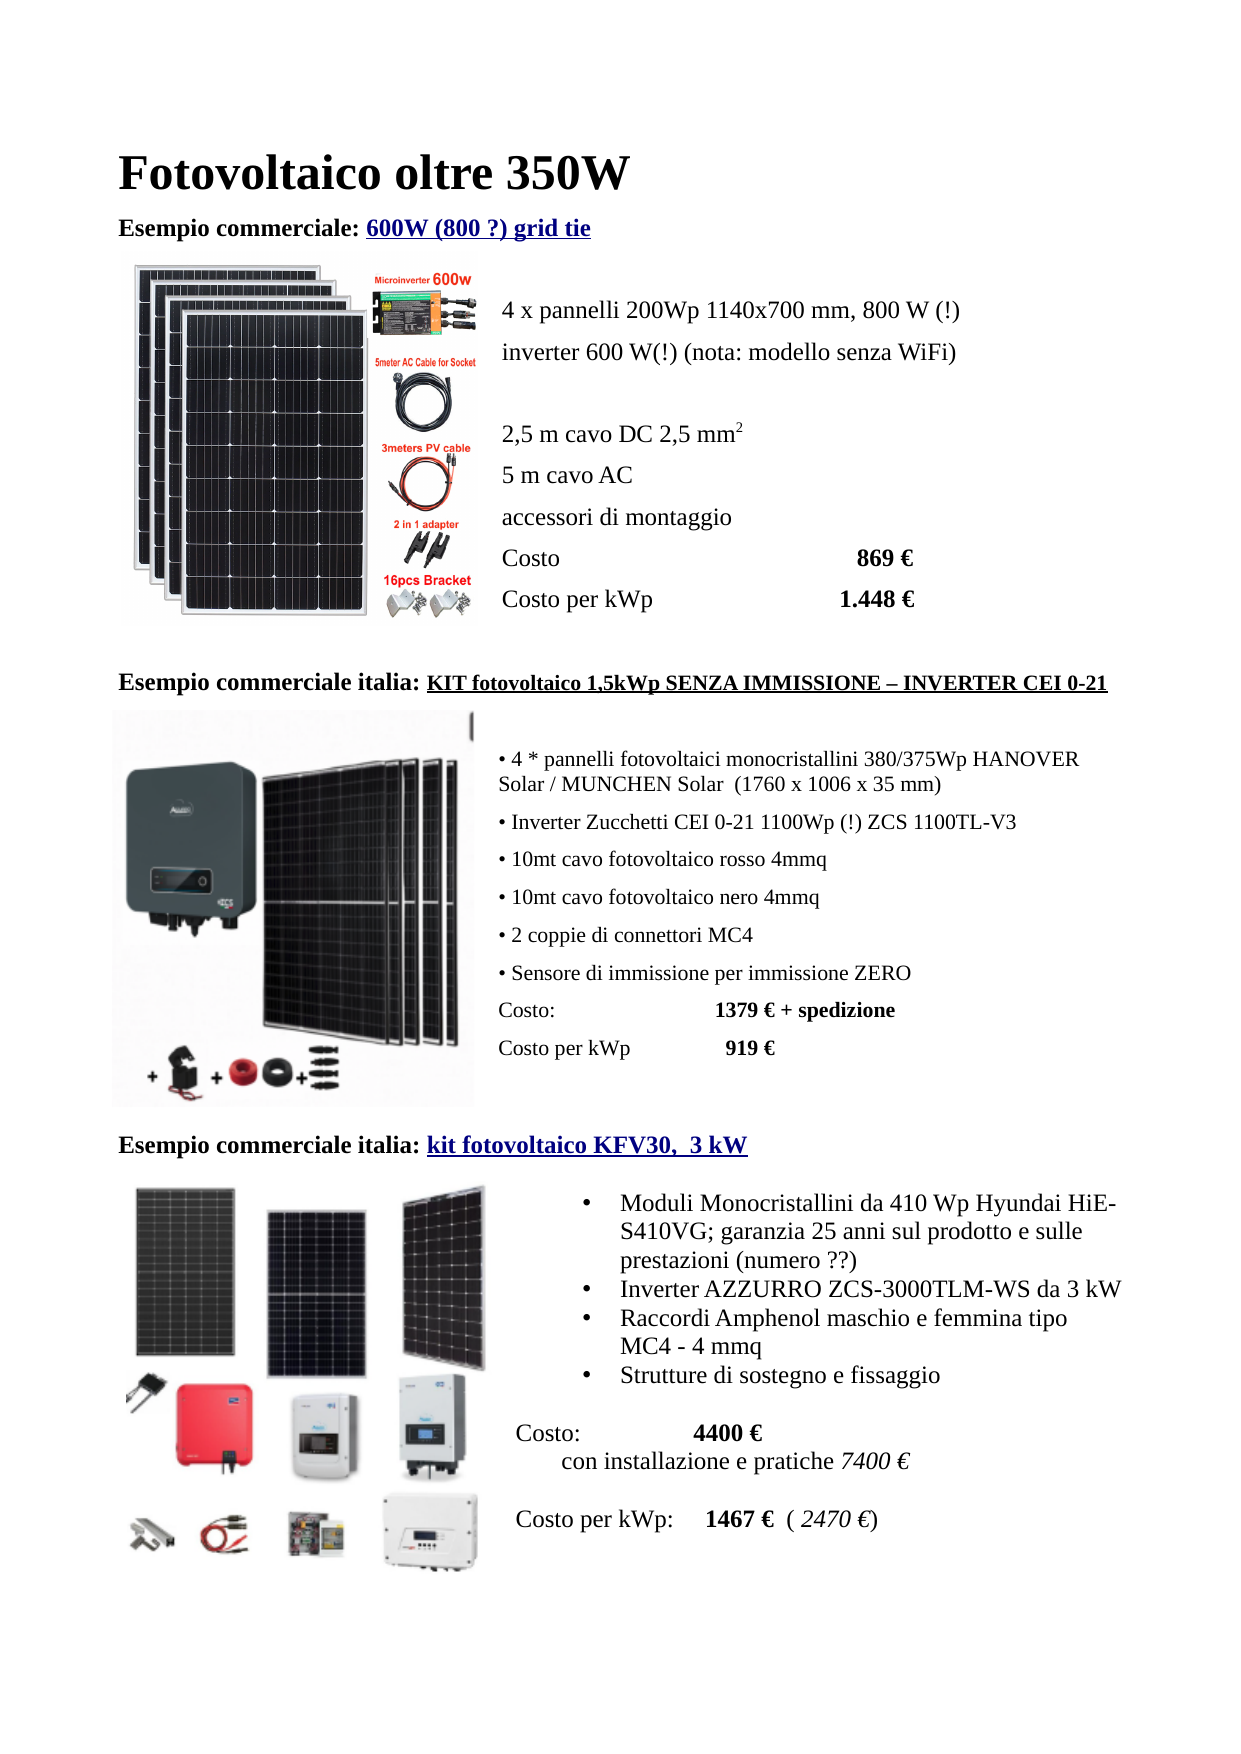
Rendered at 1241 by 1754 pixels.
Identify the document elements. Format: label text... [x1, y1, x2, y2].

text Costo 869 € [478, 543, 1122, 572]
text Costo: 1379 € + spedizione [475, 997, 1122, 1022]
picture [126, 1166, 492, 1578]
text 5 m cavo AC [478, 461, 1122, 489]
subtitle Fotovoltaico oltre 350W [118, 143, 1122, 201]
text [0, 1504, 126, 1533]
text • 10mt cavo fotovoltaico rosso 4mmq [475, 846, 1122, 872]
text • Inverter Zucchetti CEI 0-21 1100Wp (!) ZCS 1100TL-V3 [475, 809, 1122, 834]
text 2,5 m cavo DC 2,5 mm2 [478, 419, 1122, 448]
text accessori di montaggio [478, 502, 1122, 531]
text Esempio commerciale: 600W (800 ?) grid tie [118, 213, 1122, 242]
text Costo per kWp 1.448 € [478, 584, 1122, 613]
list Moduli Monocristallini da 410 Wp Hyundai HiE-S410VG; garanzia 25 anni sul prodotto e sulle prestazioni (numero ??) [492, 1188, 1122, 1274]
text Esempio commerciale italia: KIT fotovoltaico 1,5kWp SENZA IMMISSIONE – INVERTER CEI 0-21 [118, 667, 1122, 696]
text Costo: 4400 € [492, 1418, 1122, 1446]
text Costo per kWp: 1467 € ( 2470 €) [492, 1504, 1122, 1533]
text • Sensore di immissione per immissione ZERO [475, 959, 1122, 985]
text inverter 600 W(!) (nota: modello senza WiFi) [478, 337, 1122, 366]
list Strutture di sostegno e fissaggio [492, 1360, 1122, 1389]
text Esempio commerciale italia: kit fotovoltaico KFV30, 3 kW [118, 1130, 1104, 1159]
text • 2 coppie di connettori MC4 [475, 922, 1122, 947]
text 4 x pannelli 200Wp 1140x700 mm, 800 W (!) [478, 296, 1122, 324]
text • 10mt cavo fotovoltaico nero 4mmq [475, 884, 1122, 909]
text Costo per kWp 919 € [475, 1035, 1122, 1060]
list Raccordi Amphenol maschio e femmina tipo MC4 - 4 mmq [492, 1303, 1122, 1360]
text con installazione e pratiche 7400 € [492, 1446, 1122, 1475]
picture [120, 251, 478, 626]
picture [111, 710, 475, 1109]
text • 4 * pannelli fotovoltaici monocristallini 380/375Wp HANOVER Solar / MUNCHEN Solar (1760 x 1006 x 35 mm) [475, 746, 1122, 796]
list Inverter AZZURRO ZCS-3000TLM-WS da 3 kW [492, 1274, 1122, 1303]
